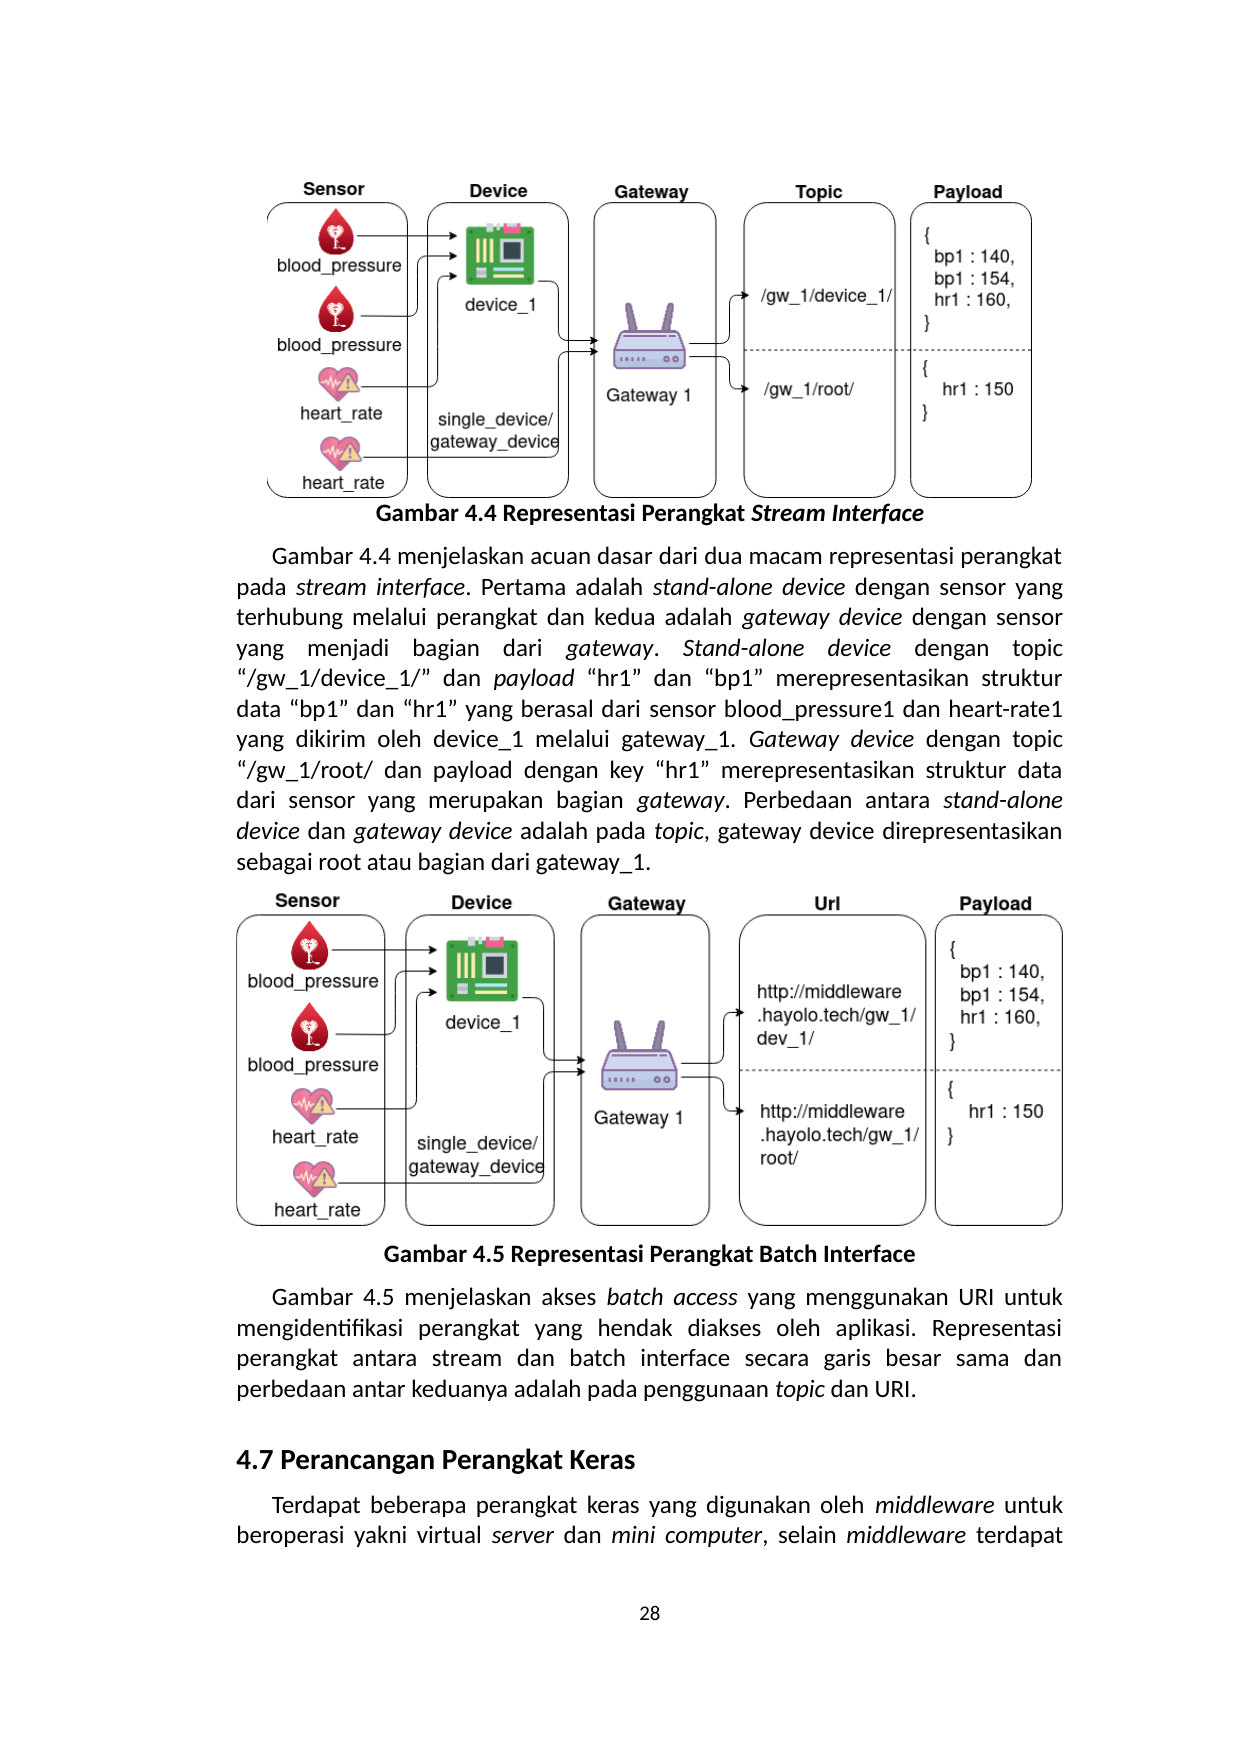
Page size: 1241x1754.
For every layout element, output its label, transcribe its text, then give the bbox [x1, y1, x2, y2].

picture [236, 888, 1063, 1226]
text Terdapat beberapa perangkat keras yang digunakan oleh middleware untuk beroperasi yakni virtual server dan mini computer, selain middleware terdapat [236, 1489, 1063, 1550]
text Gambar ‎4.4 Representasi Perangkat Stream Interface [236, 177, 1063, 528]
picture [267, 177, 1033, 498]
text Gambar ‎4.5 Representasi Perangkat Batch Interface [236, 1226, 1063, 1269]
text Gambar 4.4 menjelaskan acuan dasar dari dua macam representasi perangkat pada stream interface. Pertama adalah stand-alone device dengan sensor yang terhubung melalui perangkat dan kedua adalah gateway device dengan sensor yang menjadi bagian dari gateway. Stand-alone device dengan topic “/gw_1/device_1/” dan payload “hr1” dan “bp1” merepresentasikan struktur data “bp1” dan “hr1” yang berasal dari sensor blood_pressure1 dan heart-rate1 yang dikirim oleh device_1 melalui gateway_1. Gateway device dengan topic “/gw_1/root/ dan payload dengan key “hr1” merepresentasikan struktur data dari sensor yang merupakan bagian gateway. Perbedaan antara stand-alone device dan gateway device adalah pada topic, gateway device direpresentasikan sebagai root atau bagian dari gateway_1. [236, 541, 1063, 876]
subtitle Perancangan Perangkat Keras [236, 1441, 1063, 1477]
text Gambar 4.5 menjelaskan akses batch access yang menggunakan URI untuk mengidentifikasi perangkat yang hendak diakses oleh aplikasi. Representasi perangkat antara stream dan batch interface secara garis besar sama dan perbedaan antar keduanya adalah pada penggunaan topic dan URI. [236, 1281, 1063, 1403]
